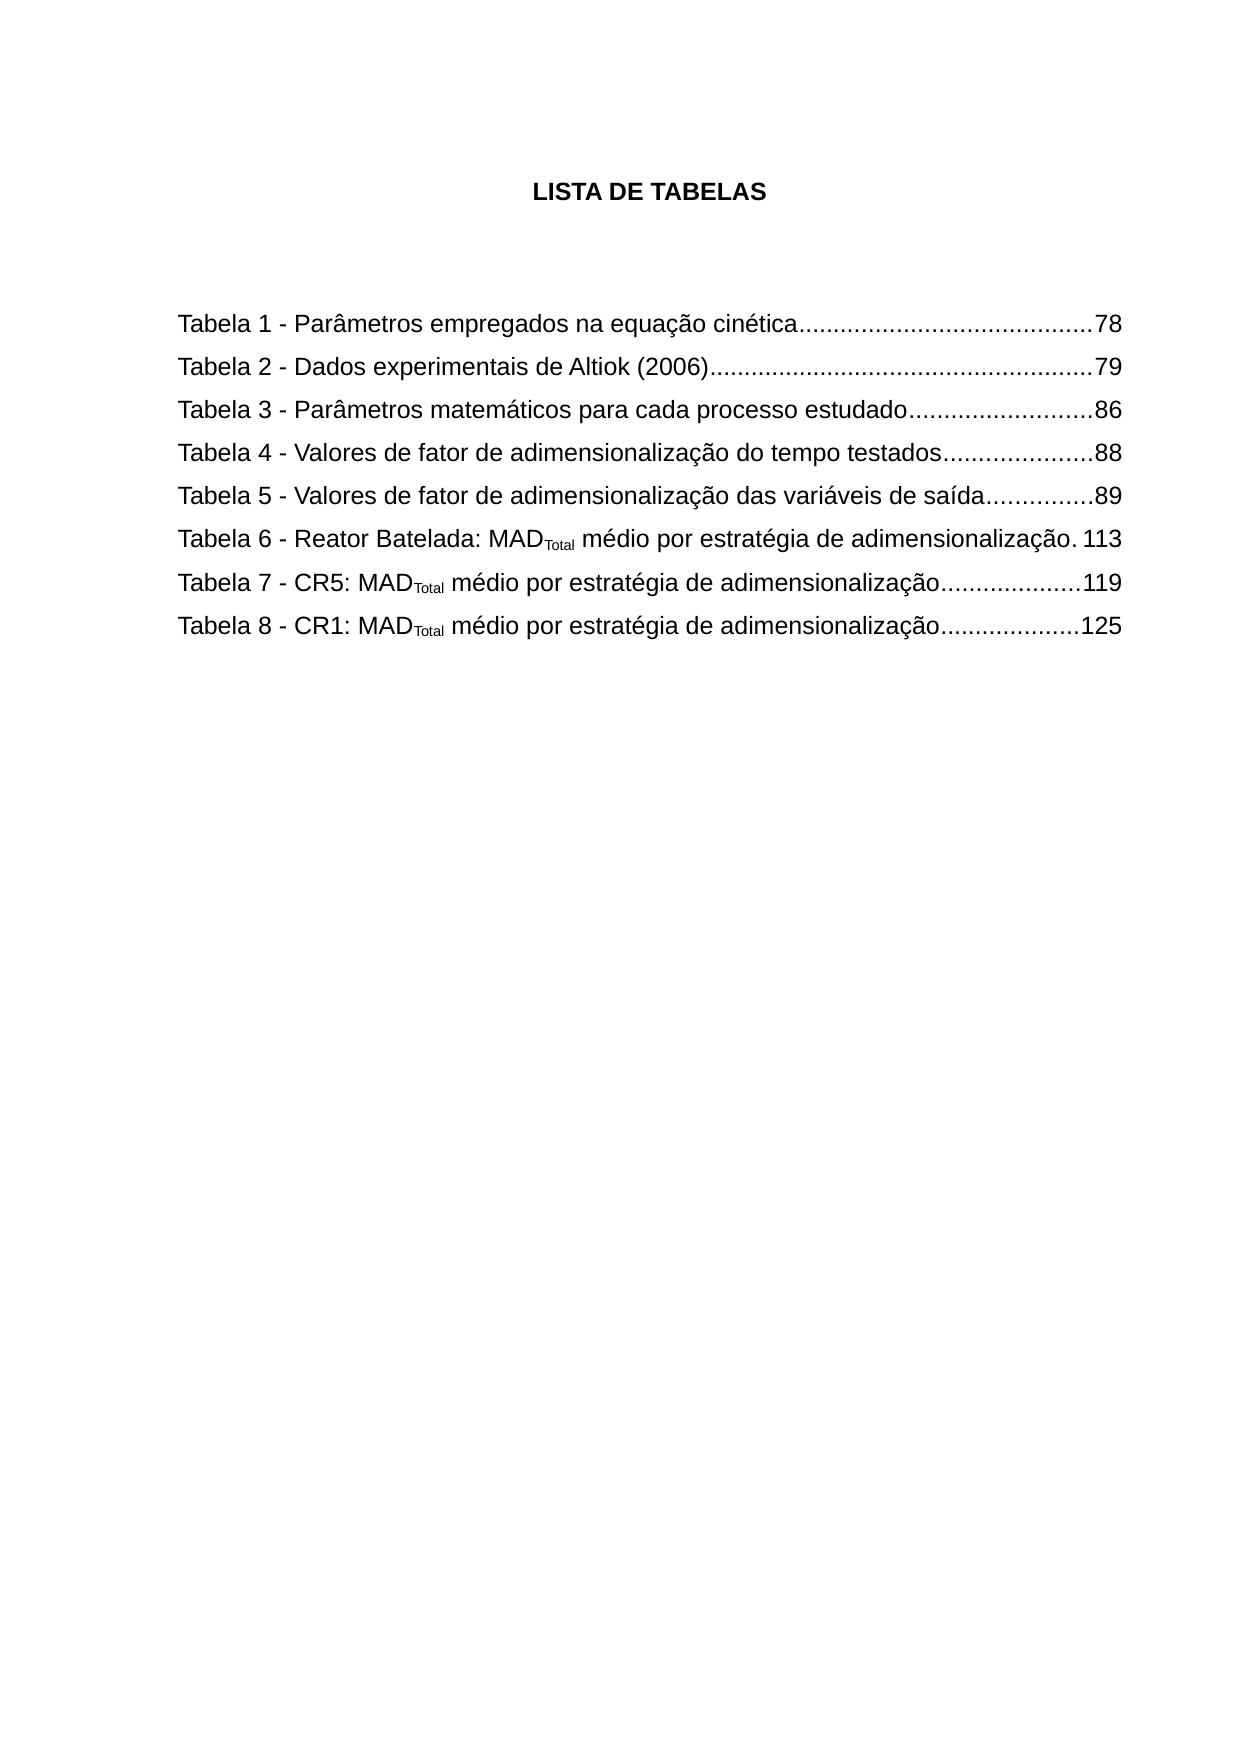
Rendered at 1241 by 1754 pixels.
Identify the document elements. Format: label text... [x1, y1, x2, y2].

text Tabela 7 - CR5: MADTotal médio por estratégia de adimensionalização 119 [177, 568, 1122, 596]
text Tabela 8 - CR1: MADTotal médio por estratégia de adimensionalização 125 [177, 611, 1122, 639]
text Tabela 4 - Valores de fator de adimensionalização do tempo testados 88 [177, 438, 1122, 467]
subtitle LISTA DE TABELAS [177, 177, 1122, 206]
text Tabela 1 - Parâmetros empregados na equação cinética 78 [177, 309, 1122, 338]
text Tabela 5 - Valores de fator de adimensionalização das variáveis de saída 89 [177, 481, 1122, 510]
text Tabela 2 - Dados experimentais de Altiok (2006) 79 [177, 352, 1122, 381]
text Tabela 3 - Parâmetros matemáticos para cada processo estudado 86 [177, 395, 1122, 424]
text Tabela 6 - Reator Batelada: MADTotal médio por estratégia de adimensionalização 113 [177, 524, 1122, 553]
